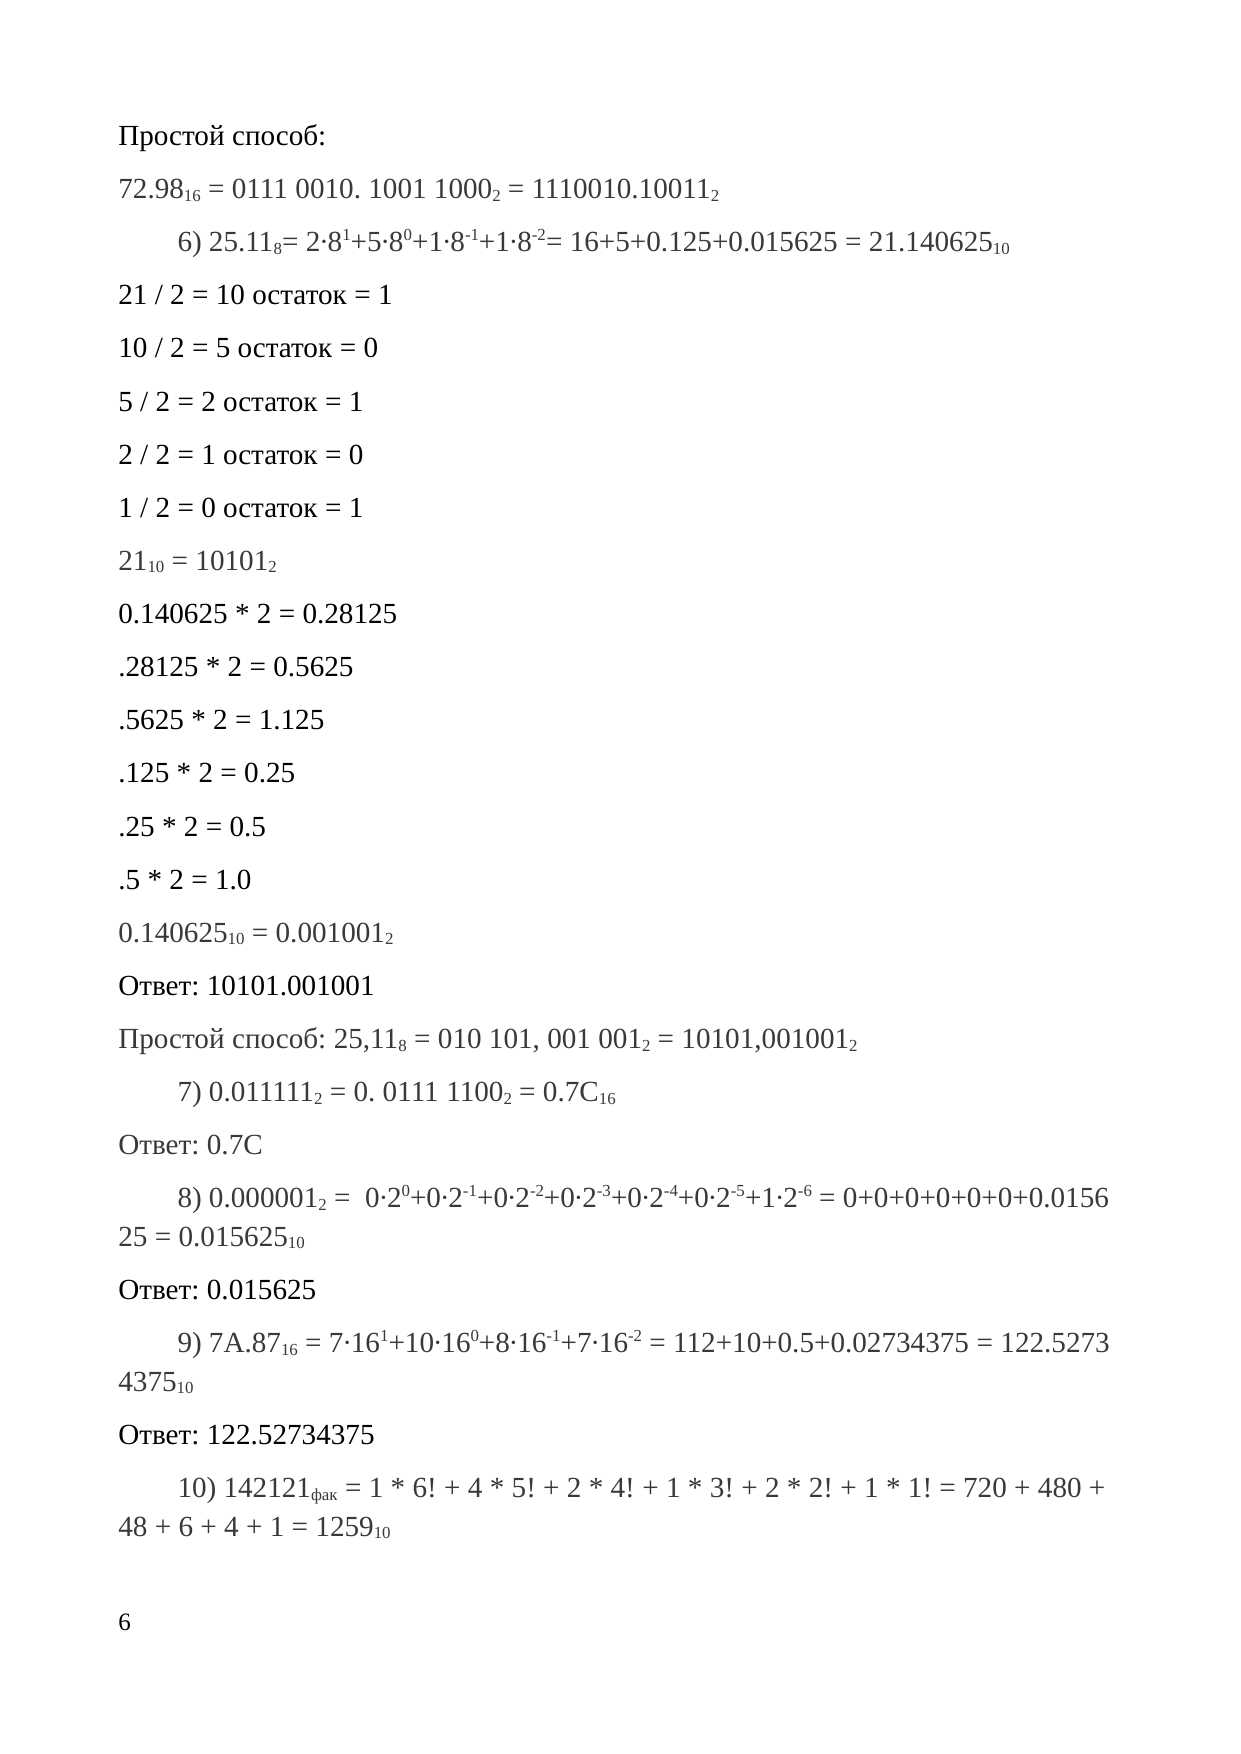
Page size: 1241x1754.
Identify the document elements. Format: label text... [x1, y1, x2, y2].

text 0.140625 * 2 = 0.28125 [118, 596, 1122, 630]
text 9) 7A.8716 = 7∙161+10∙160+8∙16-1+7∙16-2 = 112+10+0.5+0.02734375 = 122.5273437510 [118, 1325, 1122, 1397]
text .125 * 2 = 0.25 [118, 756, 1122, 789]
text Простой способ: [118, 118, 1122, 152]
text 1 / 2 = 0 остаток = 1 [118, 490, 1122, 523]
text Ответ: 0.015625 [118, 1272, 1122, 1306]
text .5625 * 2 = 1.125 [118, 702, 1122, 736]
text 2110 = 101012 [118, 543, 1122, 577]
text 7) 0.0111112 = 0. 0111 11002 = 0.7C16 [118, 1074, 1122, 1108]
text Ответ: 122.52734375 [118, 1417, 1122, 1451]
text .25 * 2 = 0.5 [118, 809, 1122, 842]
text Простой способ: 25,118 = 010 101, 001 0012 = 10101,0010012 [118, 1021, 1122, 1055]
text Ответ: 10101.001001 [118, 968, 1122, 1002]
text 0.14062510 = 0.0010012 [118, 915, 1122, 948]
text Ответ: 0.7С [118, 1127, 1122, 1161]
text 5 / 2 = 2 остаток = 1 [118, 384, 1122, 417]
text 6) 25.118= 2∙81+5∙80+1∙8-1+1∙8-2= 16+5+0.125+0.015625 = 21.14062510 [118, 224, 1122, 258]
text 2 / 2 = 1 остаток = 0 [118, 437, 1122, 470]
text 72.9816 = 0111 0010. 1001 10002 = 1110010.100112 [118, 171, 1122, 205]
text 10) 142121фак = 1 * 6! + 4 * 5! + 2 * 4! + 1 * 3! + 2 * 2! + 1 * 1! = 720 + 480 + 48 + 6 + 4 + 1 = 125910 [118, 1470, 1122, 1542]
text 10 / 2 = 5 остаток = 0 [118, 331, 1122, 364]
text .28125 * 2 = 0.5625 [118, 649, 1122, 683]
text .5 * 2 = 1.0 [118, 862, 1122, 895]
text 8) 0.0000012 = 0∙20+0∙2-1+0∙2-2+0∙2-3+0∙2-4+0∙2-5+1∙2-6 = 0+0+0+0+0+0+0.015625 = 0.01562510 [118, 1181, 1122, 1253]
text 21 / 2 = 10 остаток = 1 [118, 277, 1122, 311]
